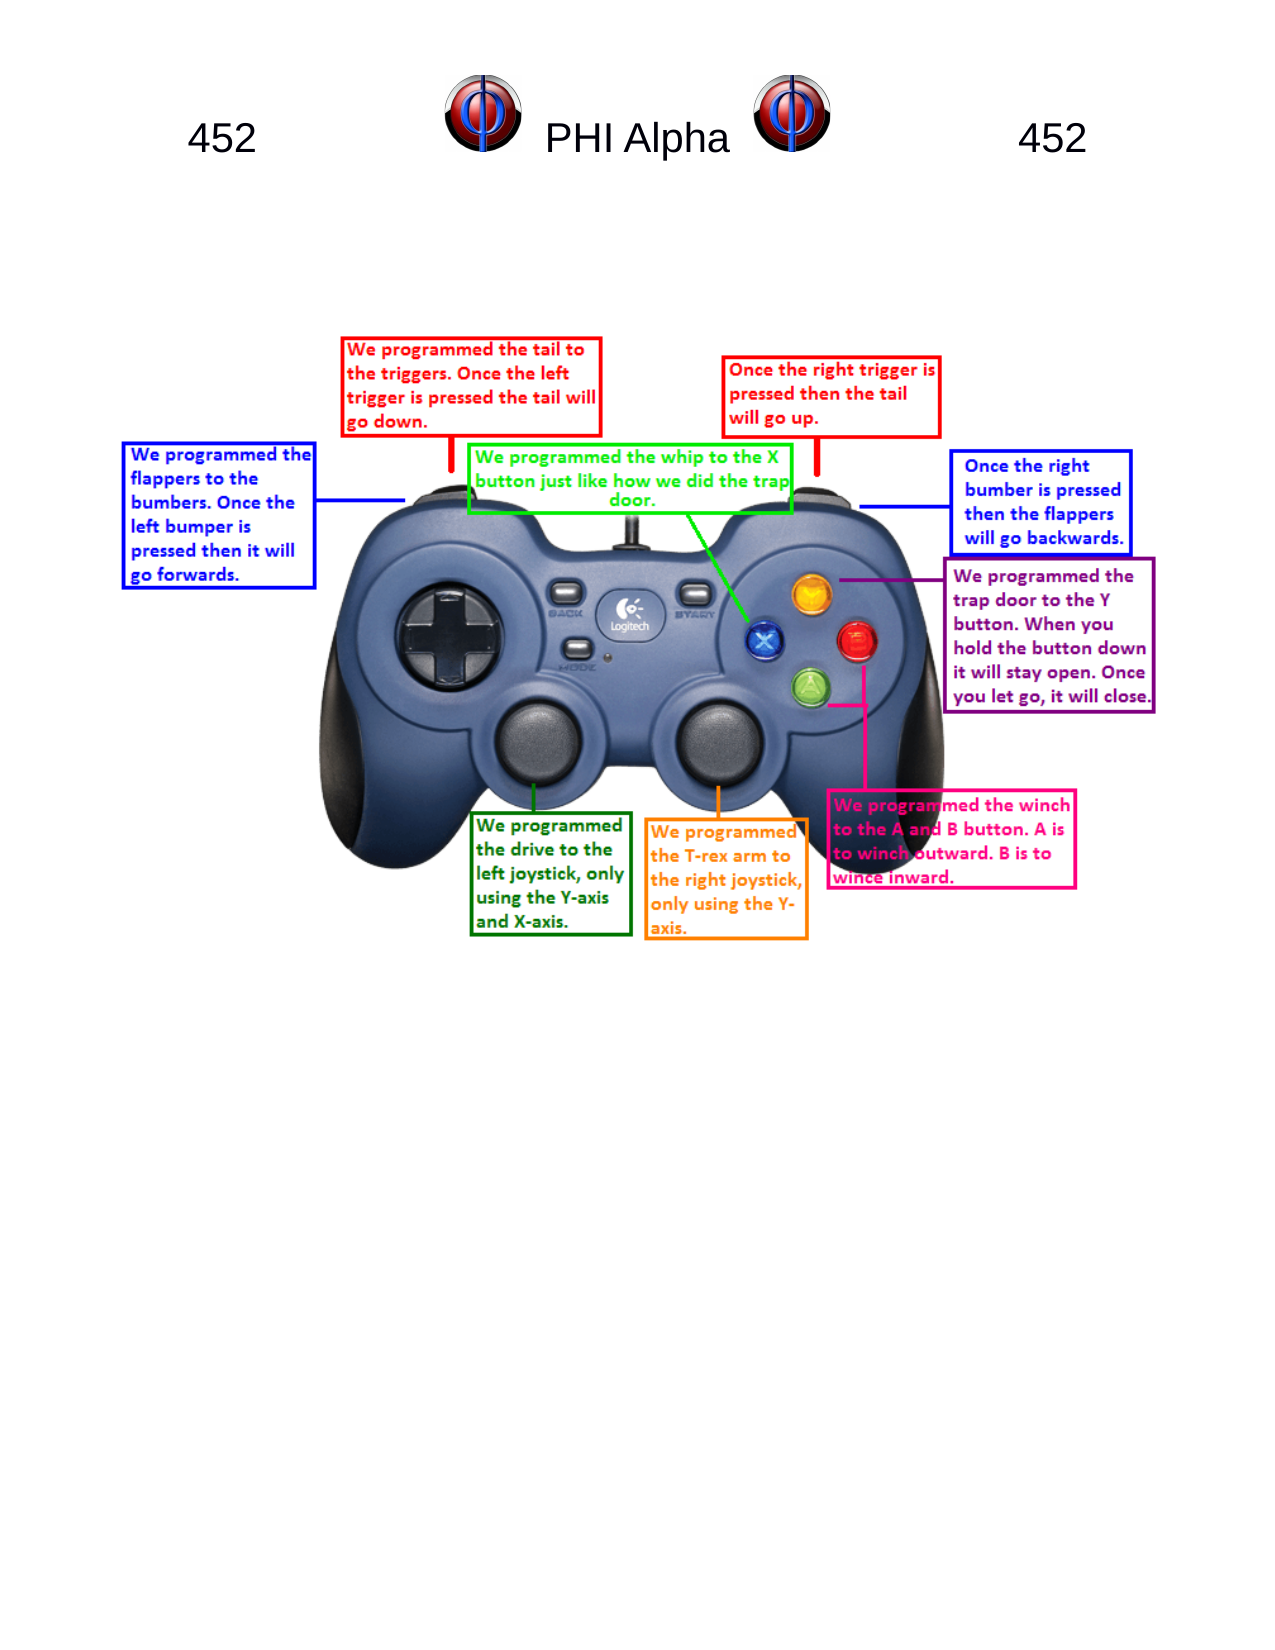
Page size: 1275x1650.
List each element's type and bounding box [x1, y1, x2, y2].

picture [753, 75, 831, 152]
picture [118, 334, 1157, 943]
picture [444, 75, 522, 152]
